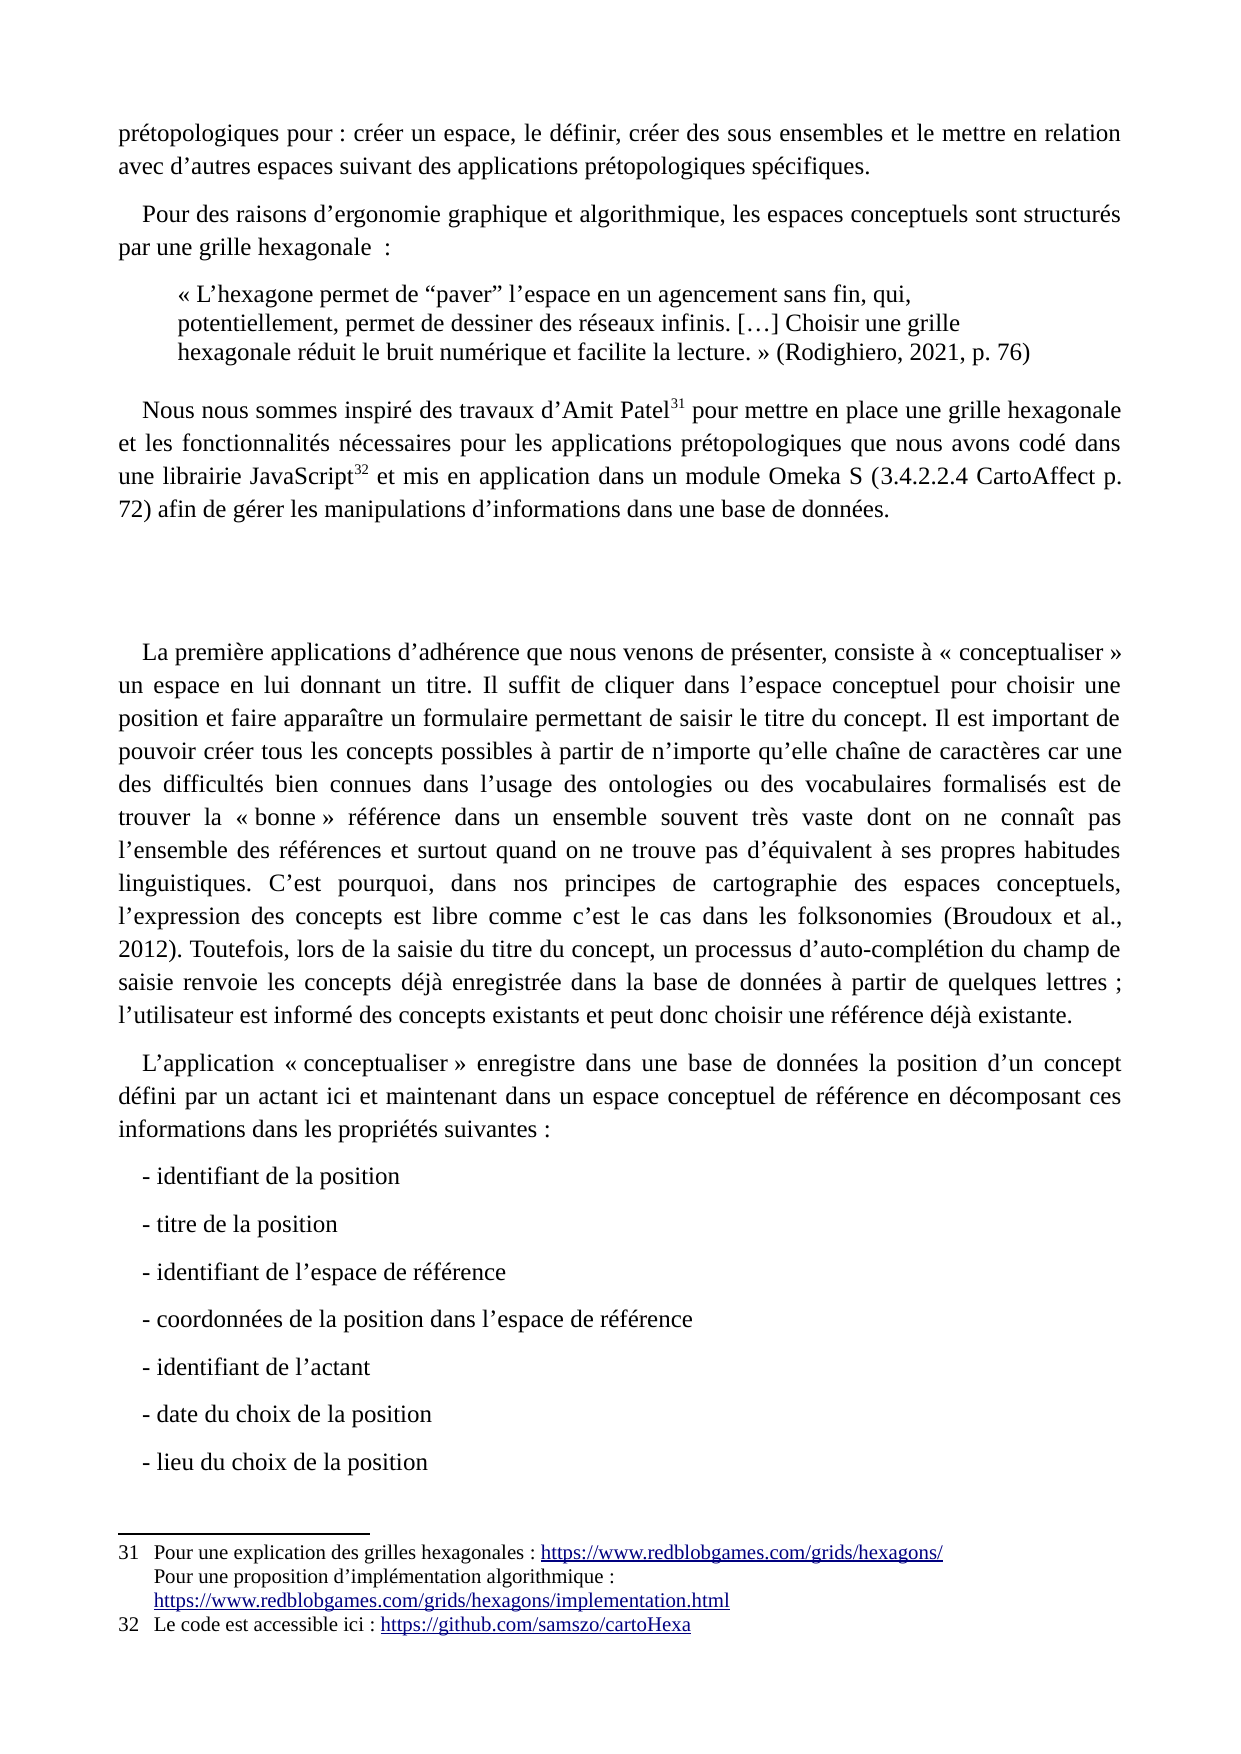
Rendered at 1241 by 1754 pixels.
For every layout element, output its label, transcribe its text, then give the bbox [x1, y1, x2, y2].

text - date du choix de la position [118, 1399, 1122, 1428]
text La première applications d’adhérence que nous venons de présenter, consiste à « conceptualiser » un espace en lui donnant un titre. Il suffit de cliquer dans l’espace conceptuel pour choisir une position et faire apparaître un formulaire permettant de saisir le titre du concept. Il est important de pouvoir créer tous les concepts possibles à partir de n’importe qu’elle chaîne de caractères car une des difficultés bien connues dans l’usage des ontologies ou des vocabulaires formalisés est de trouver la « bonne » référence dans un ensemble souvent très vaste dont on ne connaît pas l’ensemble des références et surtout quand on ne trouve pas d’équivalent à ses propres habitudes linguistiques. C’est pourquoi, dans nos principes de cartographie des espaces conceptuels, l’expression des concepts est libre comme c’est le cas dans les folksonomies (Broudoux et al., 2012). Toutefois, lors de la saisie du titre du concept, un processus d’auto-complétion du champ de saisie renvoie les concepts déjà enregistrée dans la base de données à partir de quelques lettres ; l’utilisateur est informé des concepts existants et peut donc choisir une référence déjà existante. [118, 637, 1122, 1029]
text - identifiant de l’actant [118, 1352, 1122, 1381]
text Le code est accessible ici : https://github.com/samszo/cartoHexa [118, 1612, 1122, 1636]
text - lieu du choix de la position [118, 1447, 1122, 1476]
text - coordonnées de la position dans l’espace de référence [118, 1304, 1122, 1333]
text - identifiant de l’espace de référence [118, 1257, 1122, 1285]
text - titre de la position [118, 1209, 1122, 1238]
text Pour une explication des grilles hexagonales : https://www.redblobgames.com/grids/hexagons/ Pour une proposition d’implémentation algorithmique : https://www.redblobgames.com/grids/hexagons/implementation.html [118, 1539, 1122, 1612]
text L’application « conceptualiser » enregistre dans une base de données la position d’un concept défini par un actant ici et maintenant dans un espace conceptuel de référence en décomposant ces informations dans les propriétés suivantes : [118, 1048, 1122, 1143]
text Pour des raisons d’ergonomie graphique et algorithmique, les espaces conceptuels sont structurés par une grille hexagonale : [118, 199, 1122, 261]
text « L’hexagone permet de “paver” l’espace en un agencement sans fin, qui, potentiellement, permet de dessiner des réseaux infinis. […] Choisir une grille hexagonale réduit le bruit numérique et facilite la lecture. » (Rodighiero, 2021, p. 76) [177, 279, 1063, 366]
text - identifiant de la position [118, 1161, 1122, 1190]
text prétopologiques pour : créer un espace, le définir, créer des sous ensembles et le mettre en relation avec d’autres espaces suivant des applications prétopologiques spécifiques. [118, 118, 1122, 180]
text Nous nous sommes inspiré des travaux d’Amit Patel pour mettre en place une grille hexagonale et les fonctionnalités nécessaires pour les applications prétopologiques que nous avons codé dans une librairie JavaScript et mis en application dans un module Omeka S (3.4.2.2.4 CartoAffect p. 72) afin de gérer les manipulations d’informations dans une base de données. [118, 395, 1122, 523]
